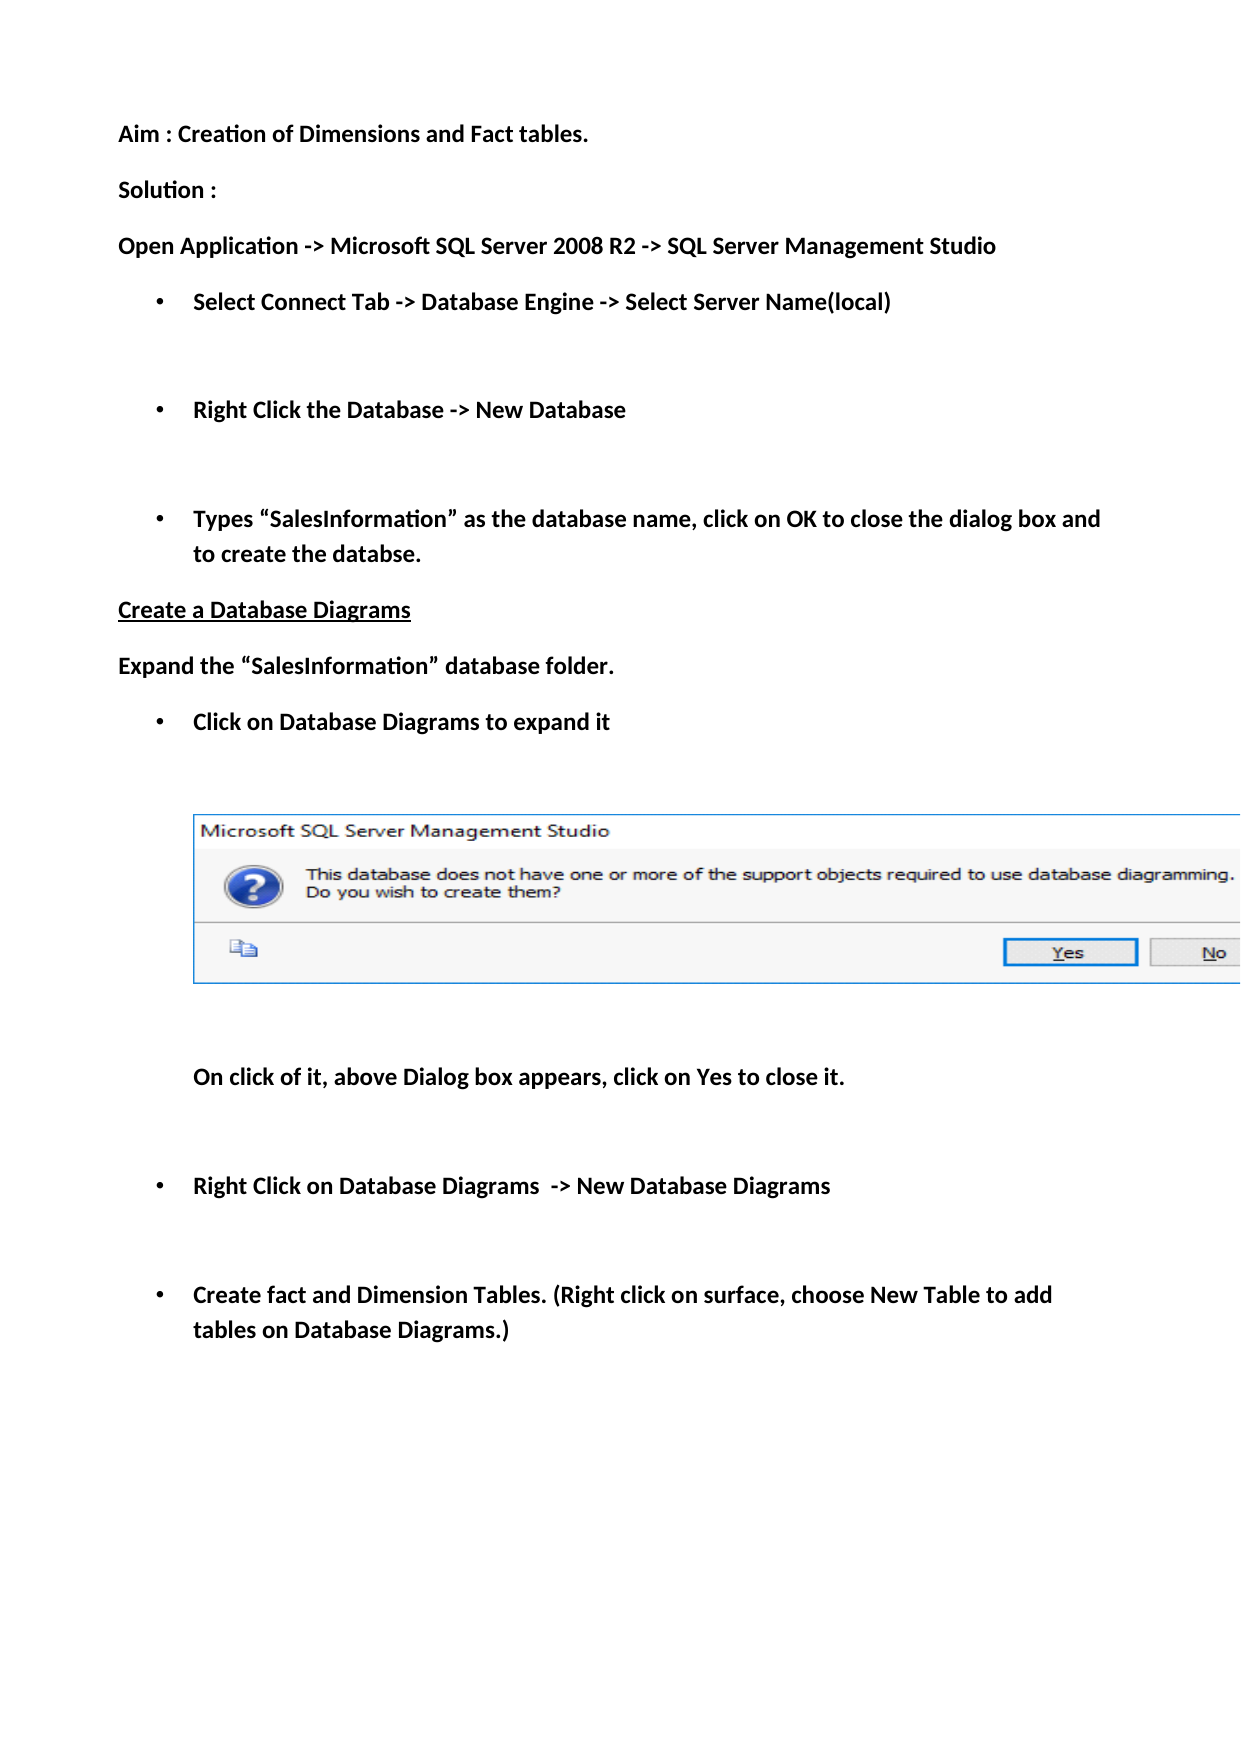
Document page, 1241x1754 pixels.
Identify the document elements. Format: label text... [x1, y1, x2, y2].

list Right Click the Database -> New Database [156, 394, 1122, 425]
list Right Click on Database Diagrams -> New Database Diagrams [156, 1170, 1122, 1201]
list Create fact and Dimension Tables. (Right click on surface, choose New Table to add tables on Database Diagrams.) [156, 1279, 1122, 1344]
list Types “SalesInformation” as the database name, click on OK to close the dialog box and to create the databse. [156, 503, 1122, 569]
list Select Connect Tab -> Database Engine -> Select Server Name(local) [156, 286, 1122, 316]
text Aim : Creation of Dimensions and Fact tables. [118, 118, 1122, 149]
text Create a Database Diagrams [118, 594, 1122, 625]
list Click on Database Diagrams to expand it [156, 706, 1122, 736]
text Solution : [118, 174, 1122, 204]
text Open Application -> Microsoft SQL Server 2008 R2 -> SQL Server Management Studio [118, 230, 1122, 260]
text On click of it, above Dialog box appears, click on Yes to close it. [193, 1061, 1122, 1092]
text Expand the “SalesInformation” database folder. [118, 650, 1122, 681]
